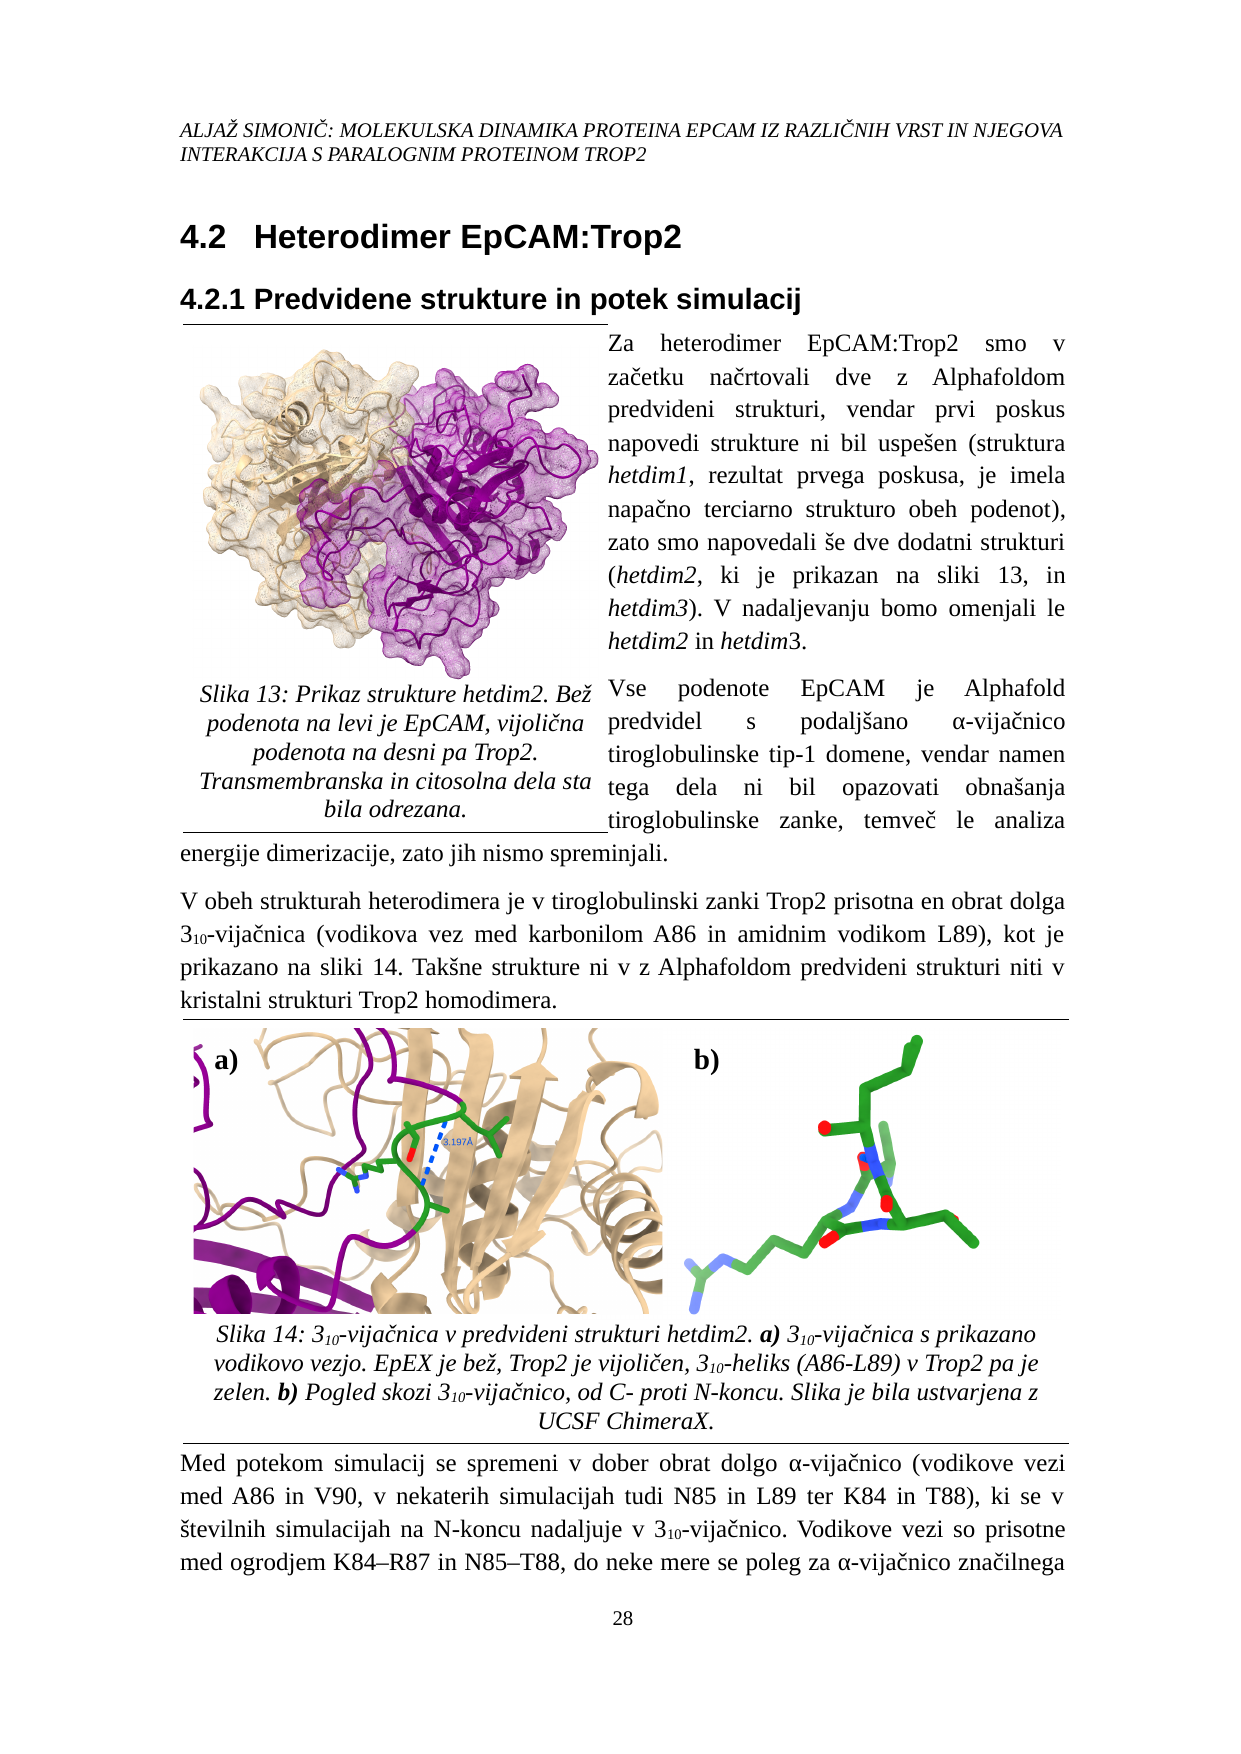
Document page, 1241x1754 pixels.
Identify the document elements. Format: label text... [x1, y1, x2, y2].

text Slika 13: Prikaz strukture hetdim2. Bež podenota na levi je EpCAM, vijolična podenota na desni pa Trop2. Transmembranska in citosolna dela sta bila odrezana. [192, 680, 599, 823]
text Vse podenote EpCAM je Alphafold predvidel s podaljšano α-vijačnico tiroglobulinske tip-1 domene, vendar namen tega dela ni bil opazovati obnašanja tiroglobulinske zanke, temveč le analiza energije dimerizacije, zato jih nismo spreminjali. [180, 673, 1066, 867]
picture [193, 1028, 1060, 1320]
text Za heterodimer EpCAM:Trop2 smo v začetku načrtovali dve z Alphafoldom predvideni strukturi, vendar prvi poskus napovedi strukture ni bil uspešen (struktura hetdim1, rezultat prvega poskusa, je imela napačno terciarno strukturo obeh podenot), zato smo napovedali še dve dodatni strukturi (hetdim2, ki je prikazan na sliki 13, in hetdim3). V nadaljevanju bomo omenjali le hetdim2 in hetdim3. [180, 325, 1066, 832]
text Slika 14: 310-vijačnica v predvideni strukturi hetdim2. a) 310-vijačnica s prikazano vodikovo vezjo. EpEX je bež, Trop2 je vijoličen, 310-heliks (A86-L89) v Trop2 pa je zelen. b) Pogled skozi 310-vijačnico, od C- proti N-koncu. Slika je bila ustvarjena z UCSF ChimeraX. [192, 1041, 1060, 1434]
text Med potekom simulacij se spremeni v dober obrat dolgo α-vijačnico (vodikove vezi med A86 in V90, v nekaterih simulacijah tudi N85 in L89 ter K84 in T88), ki se v številnih simulacijah na N-koncu nadaljuje v 310-vijačnico. Vodikove vezi so prisotne med ogrodjem K84–R87 in N85–T88, do neke mere se poleg za α-vijačnico značilnega [180, 1033, 1066, 1576]
text [183, 1020, 1069, 1443]
subtitle Heterodimer EpCAM:Trop2 [180, 217, 1066, 255]
text V obeh strukturah heterodimera je v tiroglobulinski zanki Trop2 prisotna en obrat dolga 310-vijačnica (vodikova vez med karbonilom A86 in amidnim vodikom L89), kot je prikazano na sliki 14. Takšne strukture ni v z Alphafoldom predvideni strukturi niti v kristalni strukturi Trop2 homodimera. [180, 886, 1066, 1014]
picture [192, 345, 599, 680]
subtitle Predvidene strukture in potek simulacij [180, 282, 1066, 316]
